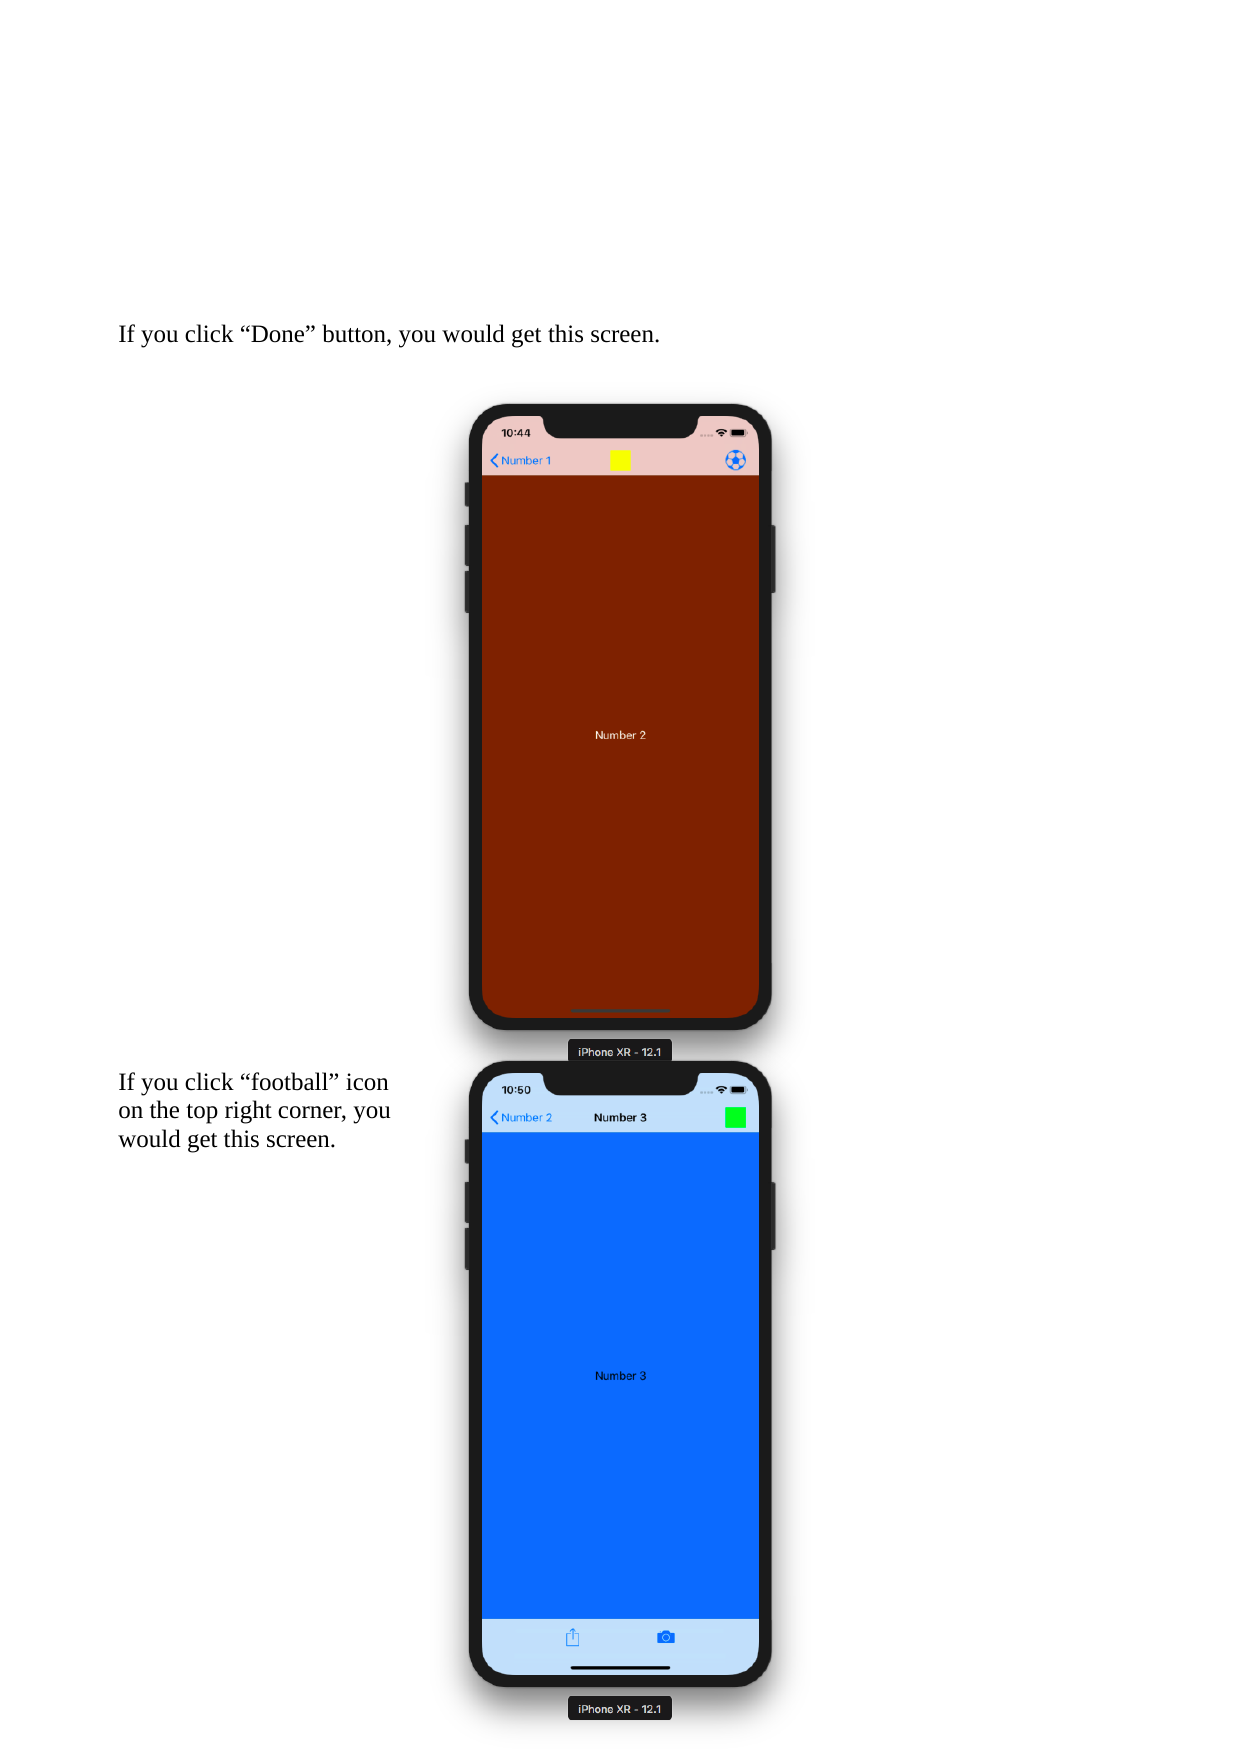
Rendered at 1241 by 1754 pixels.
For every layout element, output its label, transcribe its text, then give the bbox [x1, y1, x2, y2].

text If you click “Done” button, you would get this screen. [118, 319, 1122, 348]
text If you click “football” icon on the top right corner, you would get this screen. [118, 1067, 415, 1153]
picture [415, 376, 825, 1754]
text [825, 1067, 1122, 1153]
